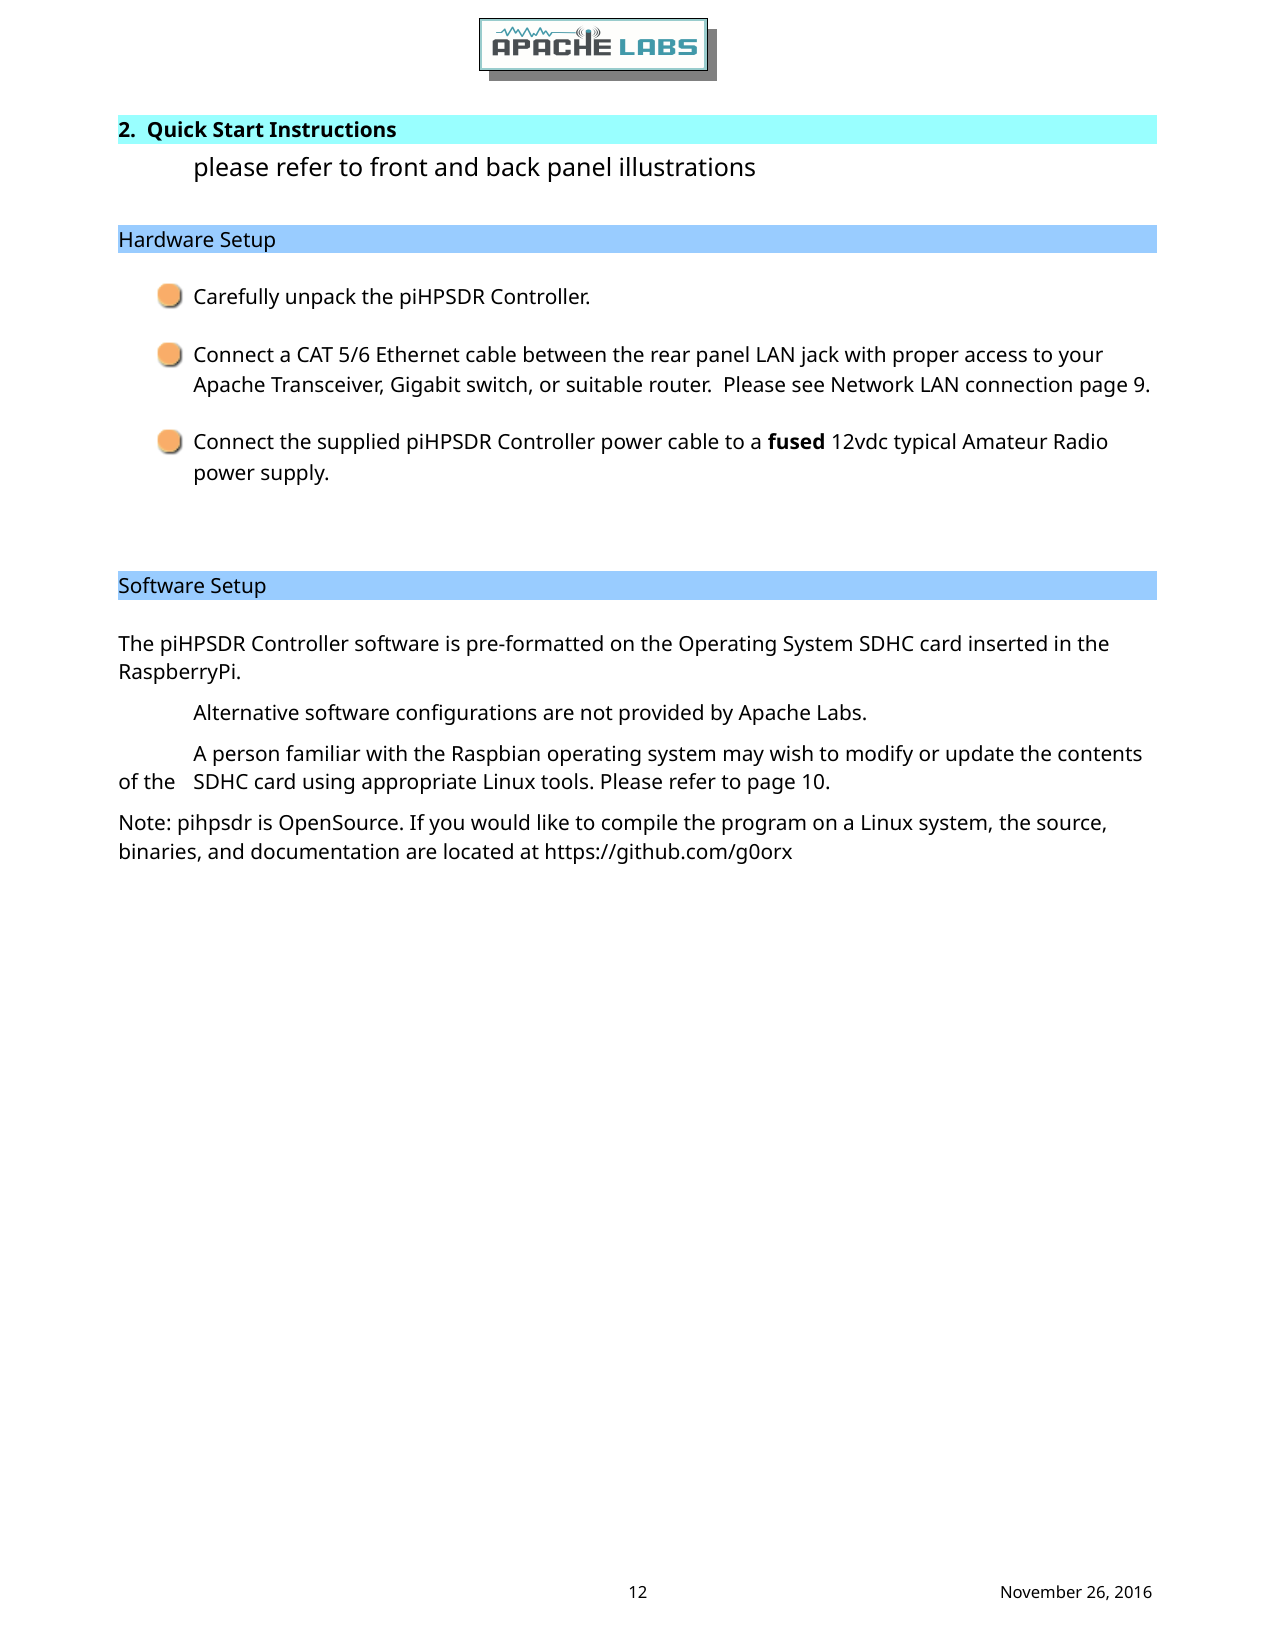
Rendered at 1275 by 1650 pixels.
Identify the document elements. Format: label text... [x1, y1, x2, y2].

picture [156, 282, 185, 311]
list Connect the supplied piHPSDR Controller power cable to a fused 12vdc typical Amateur Radio power supply. [156, 427, 1157, 486]
subtitle Software Setup [118, 571, 1157, 600]
picture [156, 341, 185, 370]
list Connect a CAT 5/6 Ethernet cable between the rear panel LAN jack with proper access to your Apache Transceiver, Gigabit switch, or suitable router. Please see Network LAN connection page 9. [156, 340, 1157, 399]
text A person familiar with the Raspbian operating system may wish to modify or update the contents of the SDHC card using appropriate Linux tools. Please refer to page 10. [118, 739, 1157, 796]
list Carefully unpack the piHPSDR Controller. [156, 282, 1157, 312]
subtitle Hardware Setup [118, 225, 1157, 253]
picture [156, 428, 185, 457]
picture [482, 21, 704, 68]
text Note: pihpsdr is OpenSource. If you would like to compile the program on a Linux system, the source, binaries, and documentation are located at https://github.com/g0orx [118, 808, 1157, 865]
text please refer to front and back panel illustrations [118, 150, 1157, 184]
subtitle 2. Quick Start Instructions [397, 115, 1157, 144]
text Alternative software configurations are not provided by Apache Labs. [118, 698, 1157, 726]
text The piHPSDR Controller software is pre-formatted on the Operating System SDHC card inserted in the RaspberryPi. [118, 629, 1157, 686]
